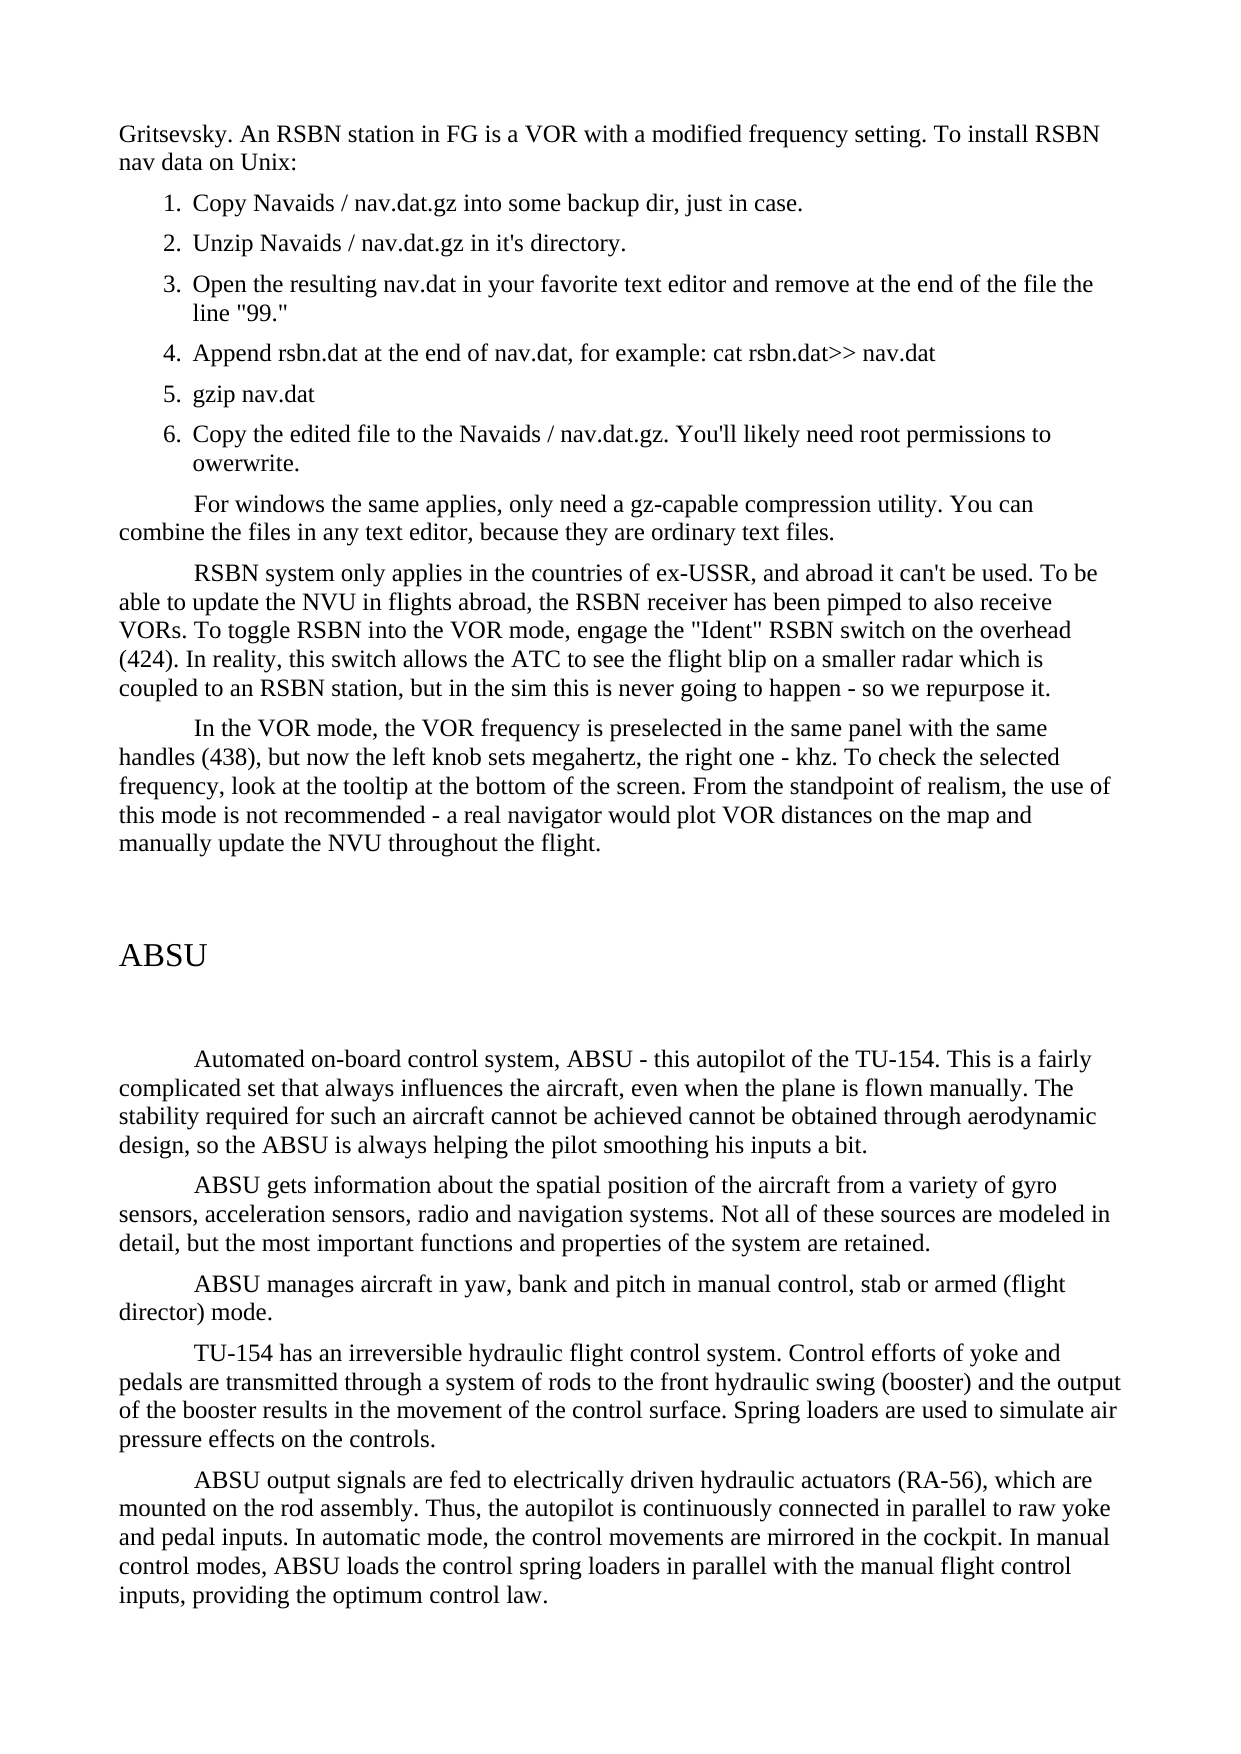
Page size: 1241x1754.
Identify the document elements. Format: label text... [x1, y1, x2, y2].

text ABSU manages aircraft in yaw, bank and pitch in manual control, stab or armed (flight director) mode. [119, 1269, 1122, 1326]
text ABSU gets information about the spatial position of the aircraft from a variety of gyro sensors, acceleration sensors, radio and navigation systems. Not all of these sources are modeled in detail, but the most important functions and properties of the system are retained. [119, 1171, 1122, 1257]
text For windows the same applies, only need a gz-capable compression utility. You can combine the files in any text editor, because they are ordinary text files. [119, 489, 1122, 546]
list Copy Navaids / nav.dat.gz into some backup dir, just in case. [163, 188, 1122, 217]
text ABSU [119, 935, 1122, 973]
text RSBN system only applies in the countries of ex-USSR, and abroad it can't be used. To be able to update the NVU in flights abroad, the RSBN receiver has been pimped to also receive VORs. To toggle RSBN into the VOR mode, engage the "Ident" RSBN switch on the overhead (424). In reality, this switch allows the ATC to see the flight blip on a smaller radar which is coupled to an RSBN station, but in the sim this is never going to happen - so we repurpose it. [119, 558, 1122, 702]
text ABSU output signals are fed to electrically driven hydraulic actuators (RA-56), which are mounted on the rod assembly. Thus, the autopilot is continuously connected in parallel to raw yoke and pedal inputs. In automatic mode, the control movements are mirrored in the cockpit. In manual control modes, ABSU loads the control spring loaders in parallel with the manual flight control inputs, providing the optimum control law. [119, 1465, 1122, 1608]
text Automated on-board control system, ABSU - this autopilot of the TU-154. This is a fairly complicated set that always influences the aircraft, even when the plane is flown manually. The stability required for such an aircraft cannot be achieved cannot be obtained through aerodynamic design, so the ABSU is always helping the pilot smoothing his inputs a bit. [119, 1044, 1122, 1159]
list Unzip Navaids / nav.dat.gz in it's directory. [163, 228, 1122, 257]
list Open the resulting nav.dat in your favorite text editor and remove at the end of the file the line "99." [163, 269, 1122, 327]
text In the VOR mode, the VOR frequency is preselected in the same panel with the same handles (438), but now the left knob sets megahertz, the right one - khz. To check the selected frequency, look at the tooltip at the bottom of the screen. From the standpoint of realism, the use of this mode is not recommended - a real navigator would plot VOR distances on the map and manually update the NVU throughout the flight. [119, 713, 1122, 857]
text Gritsevsky. An RSBN station in FG is a VOR with a modified frequency setting. To install RSBN nav data on Unix: [119, 119, 1122, 176]
list gzip nav.dat [163, 379, 1122, 408]
list Copy the edited file to the Navaids / nav.dat.gz. You'll likely need root permissions to owerwrite. [163, 419, 1122, 477]
text TU-154 has an irreversible hydraulic flight control system. Control efforts of yoke and pedals are transmitted through a system of rods to the front hydraulic swing (booster) and the output of the booster results in the movement of the control surface. Spring loaders are used to simulate air pressure effects on the controls. [119, 1338, 1122, 1453]
list Append rsbn.dat at the end of nav.dat, for example: cat rsbn.dat>> nav.dat [163, 338, 1122, 367]
